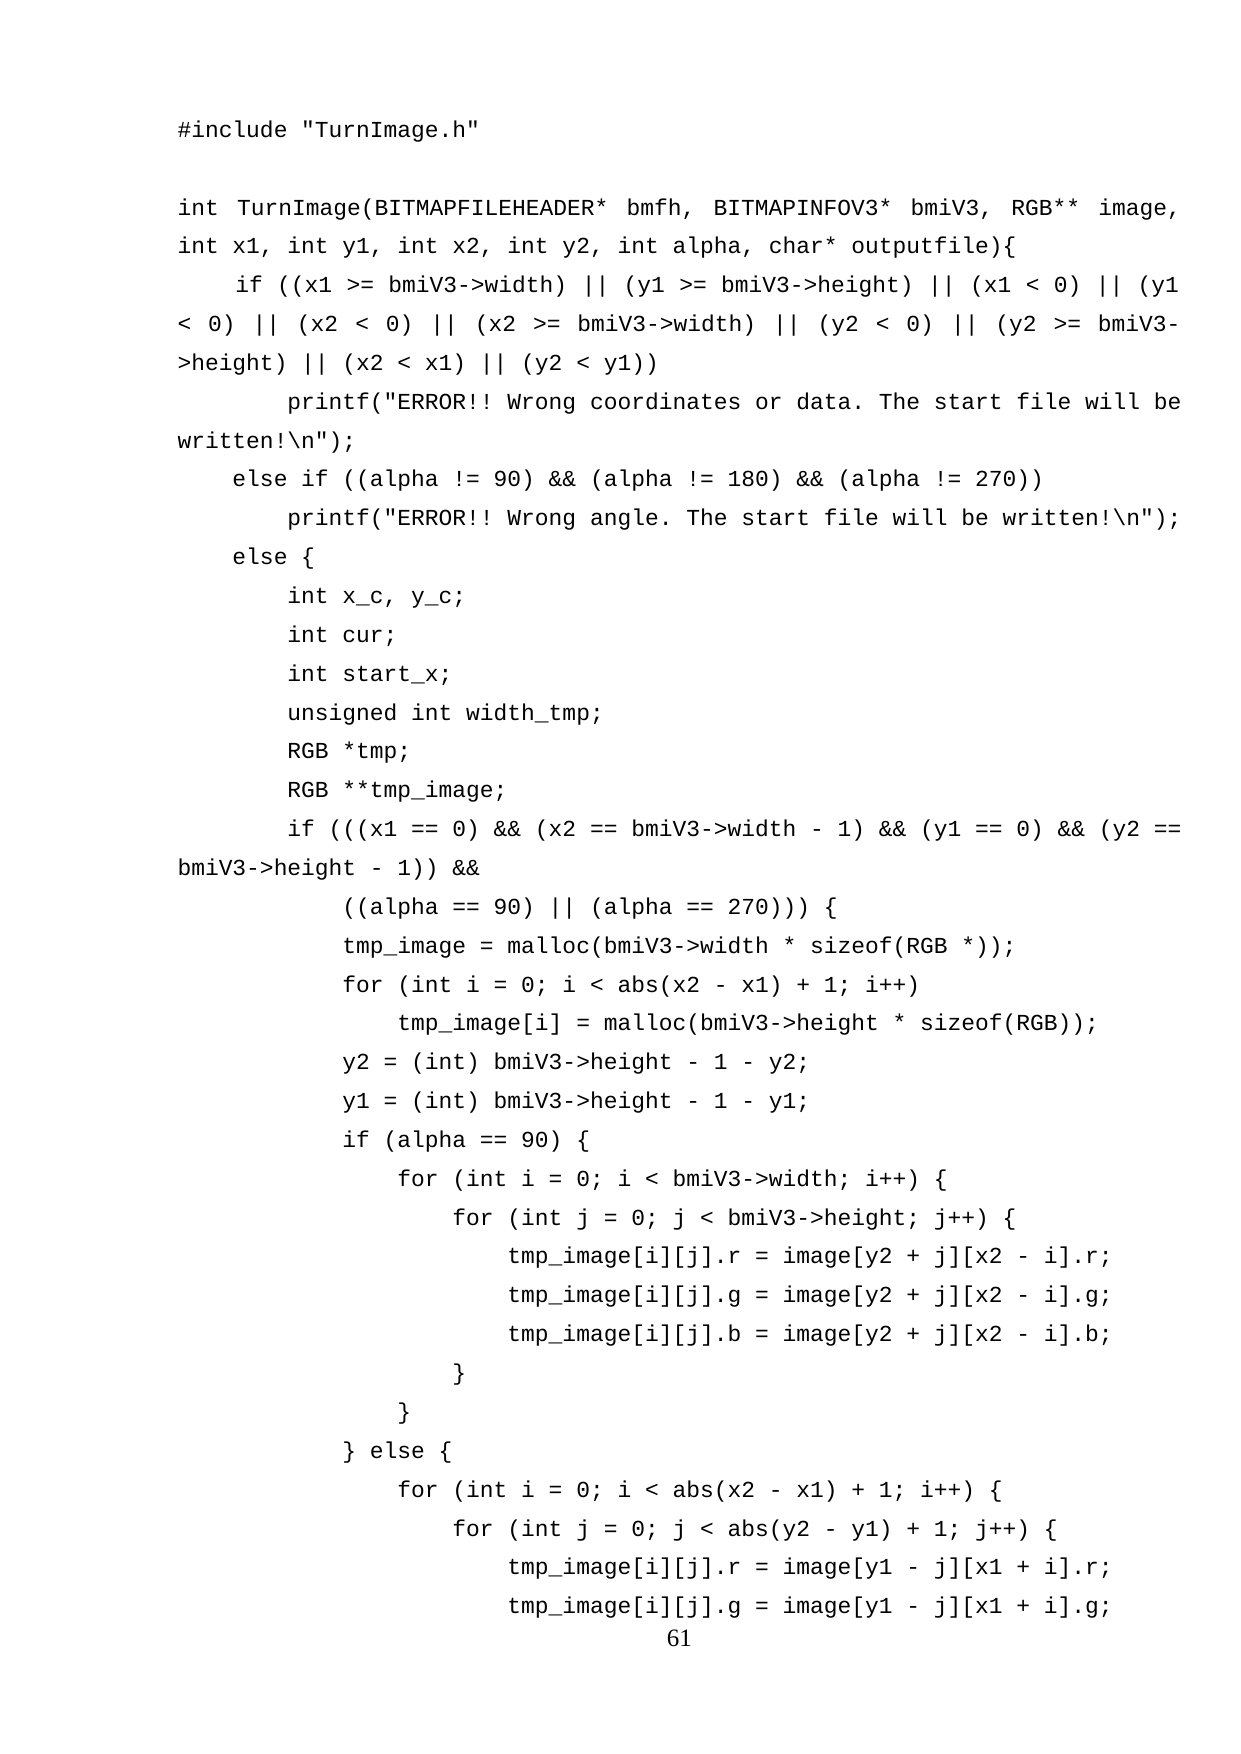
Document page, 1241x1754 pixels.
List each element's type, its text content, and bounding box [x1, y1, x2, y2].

text tmp_image[i][j].b = image[y2 + j][x2 - i].b; [177, 1323, 1181, 1348]
text tmp_image[i][j].r = image[y2 + j][x2 - i].r; [177, 1245, 1181, 1271]
text } [177, 1400, 1181, 1426]
text for (int j = 0; j < abs(y2 - y1) + 1; j++) { [177, 1517, 1181, 1543]
text for (int i = 0; i < bmiV3->width; i++) { [177, 1167, 1181, 1193]
text RGB *tmp; [177, 740, 1181, 766]
text for (int j = 0; j < bmiV3->height; j++) { [177, 1206, 1181, 1232]
text ((alpha == 90) || (alpha == 270))) { [177, 895, 1181, 921]
text unsigned int width_tmp; [177, 701, 1181, 727]
text } [177, 1361, 1181, 1387]
text y1 = (int) bmiV3->height - 1 - y1; [177, 1089, 1181, 1115]
text if ((x1 >= bmiV3->width) || (y1 >= bmiV3->height) || (x1 < 0) || (y1 < 0) || (x2 < 0) || (x2 >= bmiV3->width) || (y2 < 0) || (y2 >= bmiV3->height) || (x2 < x1) || (y2 < y1)) [177, 273, 1181, 377]
text tmp_image = malloc(bmiV3->width * sizeof(RGB *)); [177, 934, 1181, 960]
text } else { [177, 1439, 1181, 1465]
text tmp_image[i][j].g = image[y1 - j][x1 + i].g; [177, 1594, 1181, 1621]
text printf("ERROR!! Wrong coordinates or data. The start file will be written!\n"); [177, 390, 1181, 455]
text tmp_image[i] = malloc(bmiV3->height * sizeof(RGB)); [177, 1012, 1181, 1038]
text int cur; [177, 623, 1181, 649]
text #include "TurnImage.h" [177, 118, 1181, 144]
text else { [177, 546, 1181, 571]
text int start_x; [177, 662, 1181, 688]
text int x_c, y_c; [177, 584, 1181, 610]
text if (((x1 == 0) && (x2 == bmiV3->width - 1) && (y1 == 0) && (y2 == bmiV3->height - 1)) && [177, 817, 1181, 882]
text if (alpha == 90) { [177, 1128, 1181, 1154]
text tmp_image[i][j].g = image[y2 + j][x2 - i].g; [177, 1284, 1181, 1310]
text RGB **tmp_image; [177, 779, 1181, 804]
text tmp_image[i][j].r = image[y1 - j][x1 + i].r; [177, 1556, 1181, 1582]
text else if ((alpha != 90) && (alpha != 180) && (alpha != 270)) [177, 468, 1181, 494]
text y2 = (int) bmiV3->height - 1 - y2; [177, 1051, 1181, 1077]
text int TurnImage(BITMAPFILEHEADER* bmfh, BITMAPINFOV3* bmiV3, RGB** image, int x1, int y1, int x2, int y2, int alpha, char* outputfile){ [177, 196, 1181, 261]
text printf("ERROR!! Wrong angle. The start file will be written!\n"); [177, 507, 1181, 533]
text for (int i = 0; i < abs(x2 - x1) + 1; i++) [177, 973, 1181, 999]
text for (int i = 0; i < abs(x2 - x1) + 1; i++) { [177, 1478, 1181, 1504]
